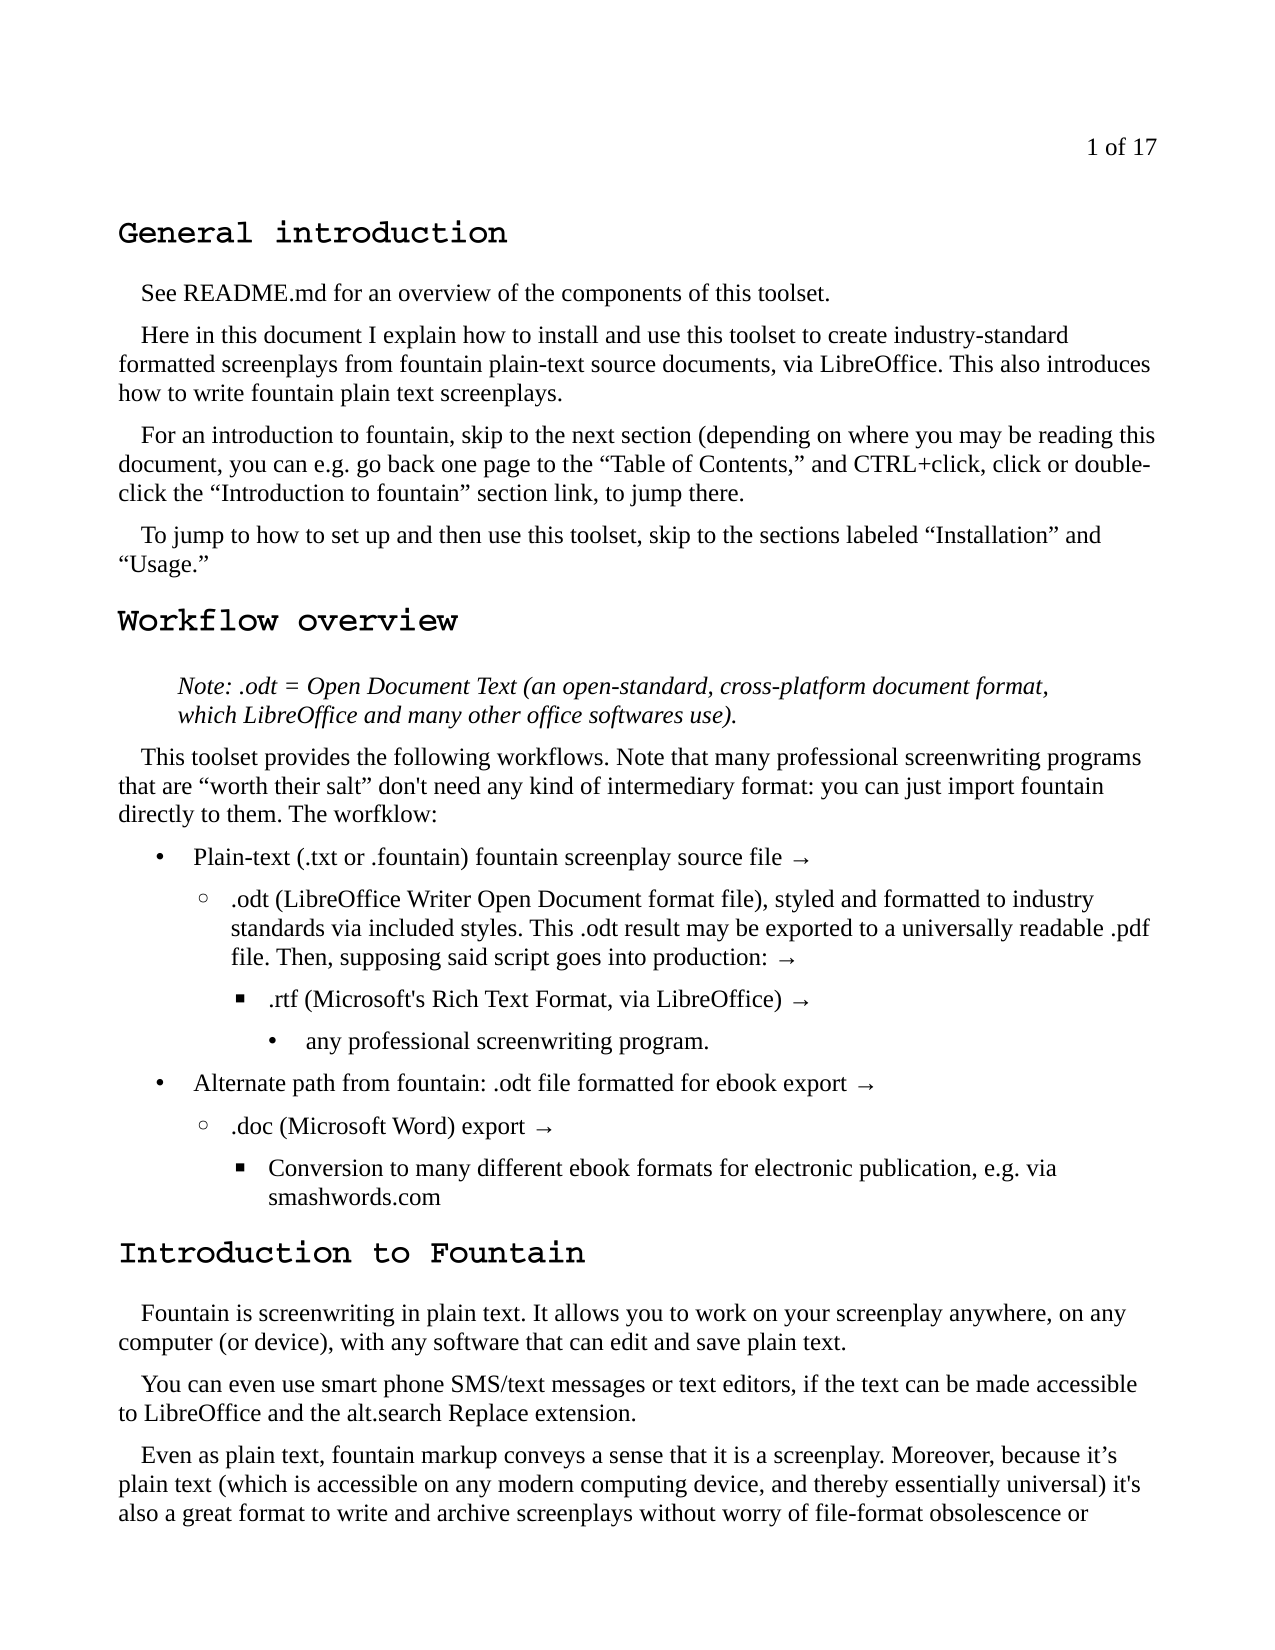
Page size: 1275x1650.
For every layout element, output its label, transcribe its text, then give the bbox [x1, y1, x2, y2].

list Conversion to many different ebook formats for electronic publication, e.g. via smashwords.com [231, 1153, 1157, 1211]
list Alternate path from fountain: .odt file formatted for ebook export → [156, 1068, 1157, 1097]
text This toolset provides the following workflows. Note that many professional screenwriting programs that are “worth their salt” don't need any kind of intermediary format: you can just import fountain directly to them. The worfklow: [118, 742, 1157, 828]
text Here in this document I explain how to install and use this toolset to create industry-standard formatted screenplays from fountain plain-text source documents, via LibreOffice. This also introduces how to write fountain plain text screenplays. [118, 321, 1157, 407]
list .rtf (Microsoft's Rich Text Format, via LibreOffice) → [231, 984, 1157, 1013]
list .odt (LibreOffice Writer Open Document format file), styled and formatted to industry standards via included styles. This .odt result may be exported to a universally readable .pdf file. Then, supposing said script goes into production: → [193, 884, 1157, 970]
text Fountain is screenwriting in plain text. It allows you to work on your screenplay anywhere, on any computer (or device), with any software that can edit and save plain text. [118, 1298, 1157, 1356]
text Note: .odt = Open Document Text (an open-standard, cross-platform document format, which LibreOffice and many other office softwares use). [177, 671, 1098, 728]
text Even as plain text, fountain markup conveys a sense that it is a screenplay. Moreover, because it’s plain text (which is accessible on any modern computing device, and thereby essentially universal) it's also a great format to write and archive screenplays without worry of file-format obsolescence or [118, 1440, 1157, 1527]
list Plain-text (.txt or .fountain) fountain screenplay source file → [156, 842, 1157, 871]
list any professional screenwriting program. [268, 1026, 1157, 1055]
text You can even use smart phone SMS/text messages or text editors, if the text can be made accessible to LibreOffice and the alt.search Replace extension. [118, 1369, 1157, 1427]
subtitle Workflow overview [118, 603, 1157, 640]
subtitle Introduction to Fountain [118, 1236, 1157, 1272]
text To jump to how to set up and then use this toolset, skip to the sections labeled “Installation” and “Usage.” [118, 520, 1157, 578]
text For an introduction to fountain, skip to the next section (depending on where you may be reading this document, you can e.g. go back one page to the “Table of Contents,” and CTRL+click, click or double-click the “Introduction to fountain” section link, to jump there. [118, 420, 1157, 507]
subtitle General introduction [118, 215, 1157, 252]
list .doc (Microsoft Word) export → [193, 1111, 1157, 1139]
text See README.md for an overview of the components of this toolset. [118, 278, 1157, 307]
